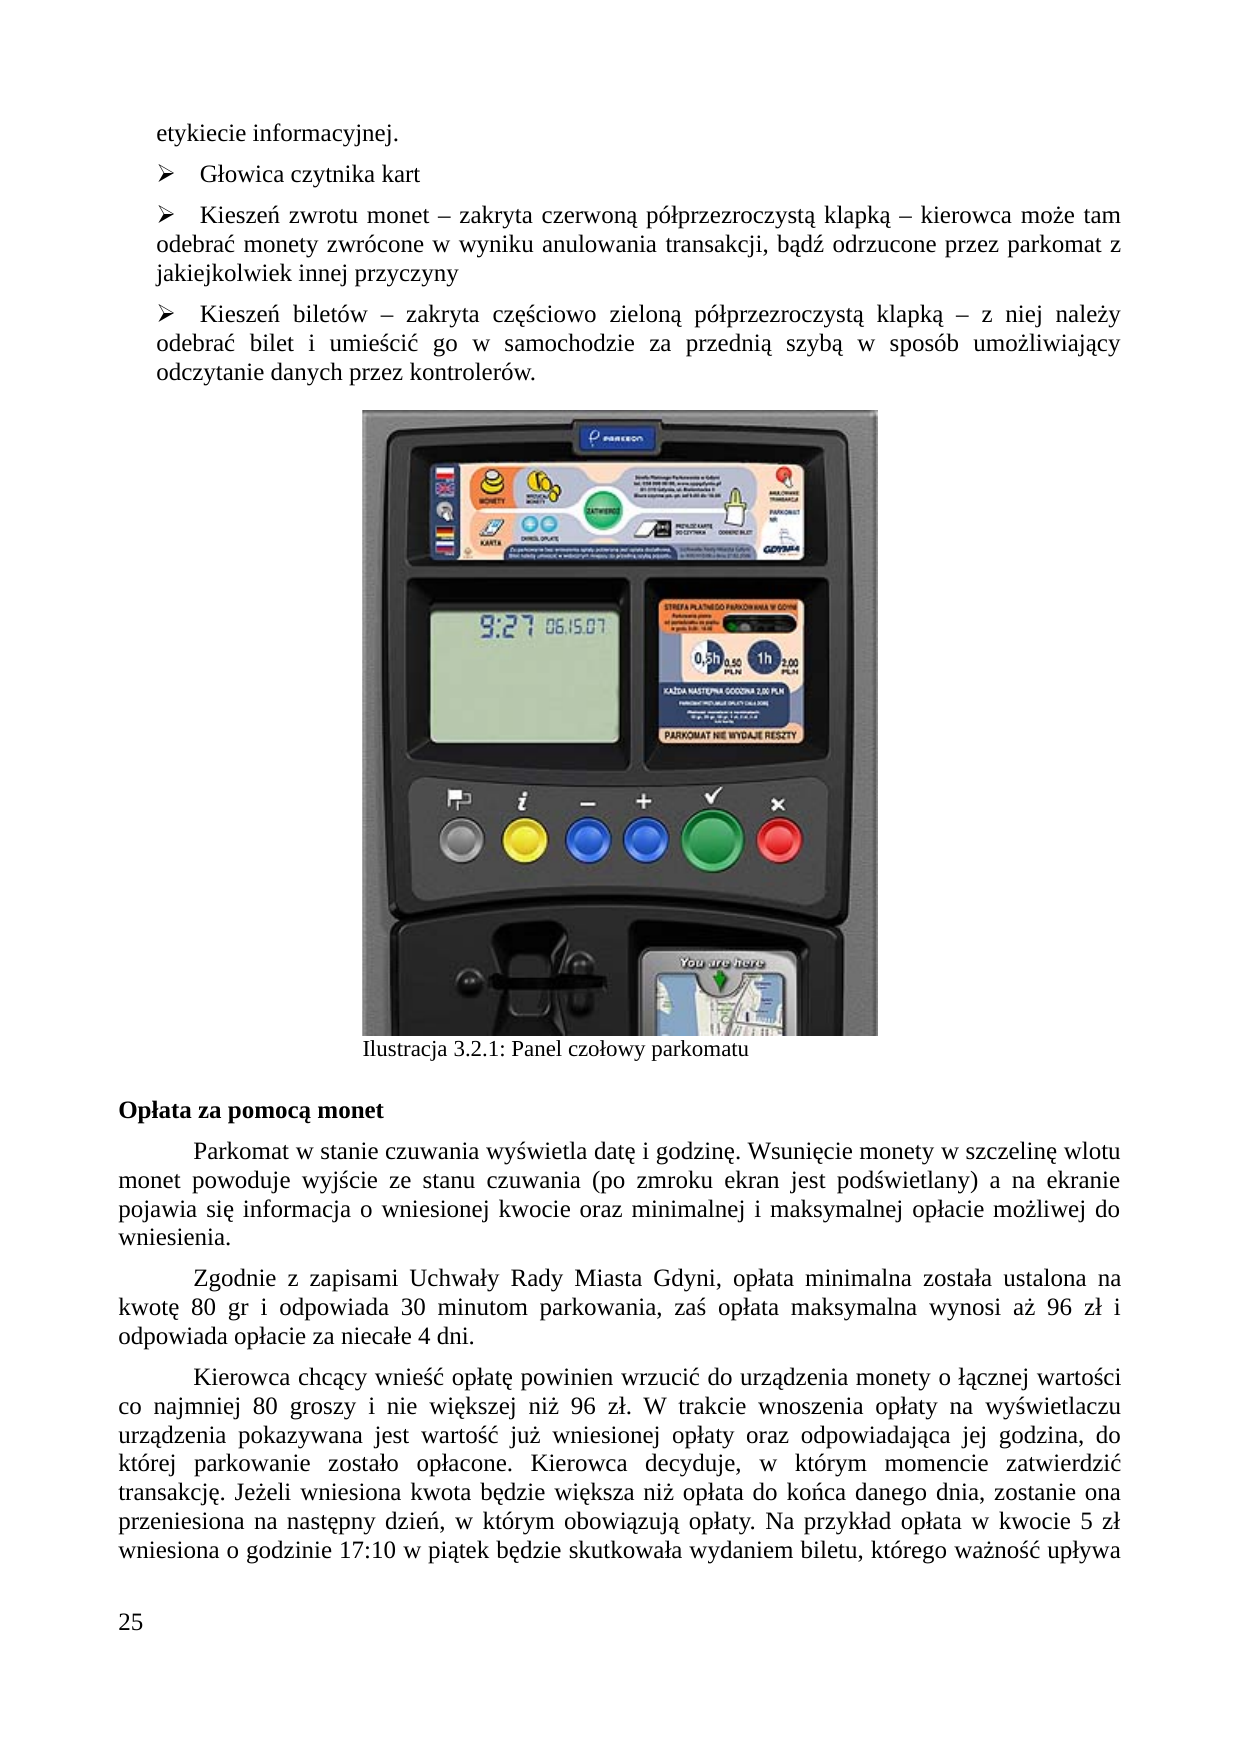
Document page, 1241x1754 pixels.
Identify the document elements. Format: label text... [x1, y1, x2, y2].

list Kieszeń biletów – zakryta częściowo zieloną półprzezroczystą klapką – z niej należy odebrać bilet i umieścić go w samochodzie za przednią szybą w sposób umożliwiający odczytanie danych przez kontrolerów. [118, 299, 1122, 385]
list Głowica czytnika kart [118, 159, 1122, 188]
text Parkomat w stanie czuwania wyświetla datę i godzinę. Wsunięcie monety w szczelinę wlotu monet powoduje wyjście ze stanu czuwania (po zmroku ekran jest podświetlany) a na ekranie pojawia się informacja o wniesionej kwocie oraz minimalnej i maksymalnej opłacie możliwej do wniesienia. [118, 1136, 1122, 1251]
list Kieszeń zwrotu monet – zakryta czerwoną półprzezroczystą klapką – kierowca może tam odebrać monety zwrócone w wyniku anulowania transakcji, bądź odrzucone przez parkomat z jakiejkolwiek innej przyczyny [118, 200, 1122, 287]
text Ilustracja 3.2.1: Panel czołowy parkomatu [362, 1036, 878, 1062]
text Kierowca chcący wnieść opłatę powinien wrzucić do urządzenia monety o łącznej wartości co najmniej 80 groszy i nie większej niż 96 zł. W trakcie wnoszenia opłaty na wyświetlaczu urządzenia pokazywana jest wartość już wniesionej opłaty oraz odpowiadająca jej godzina, do której parkowanie zostało opłacone. Kierowca decyduje, w którym momencie zatwierdzić transakcję. Jeżeli wniesiona kwota będzie większa niż opłata do końca danego dnia, zostanie ona przeniesiona na następny dzień, w którym obowiązują opłaty. Na przykład opłata w kwocie 5 zł wniesiona o godzinie 17:10 w piątek będzie skutkowała wydaniem biletu, którego ważność upływa [118, 1362, 1122, 1563]
text Opłata za pomocą monet [118, 1095, 1122, 1124]
list etykiecie informacyjnej. [118, 118, 1122, 147]
text Zgodnie z zapisami Uchwały Rady Miasta Gdyni, opłata minimalna została ustalona na kwotę 80 gr i odpowiada 30 minutom parkowania, zaś opłata maksymalna wynosi aż 96 zł i odpowiada opłacie za niecałe 4 dni. [118, 1263, 1122, 1350]
picture [362, 410, 878, 1036]
